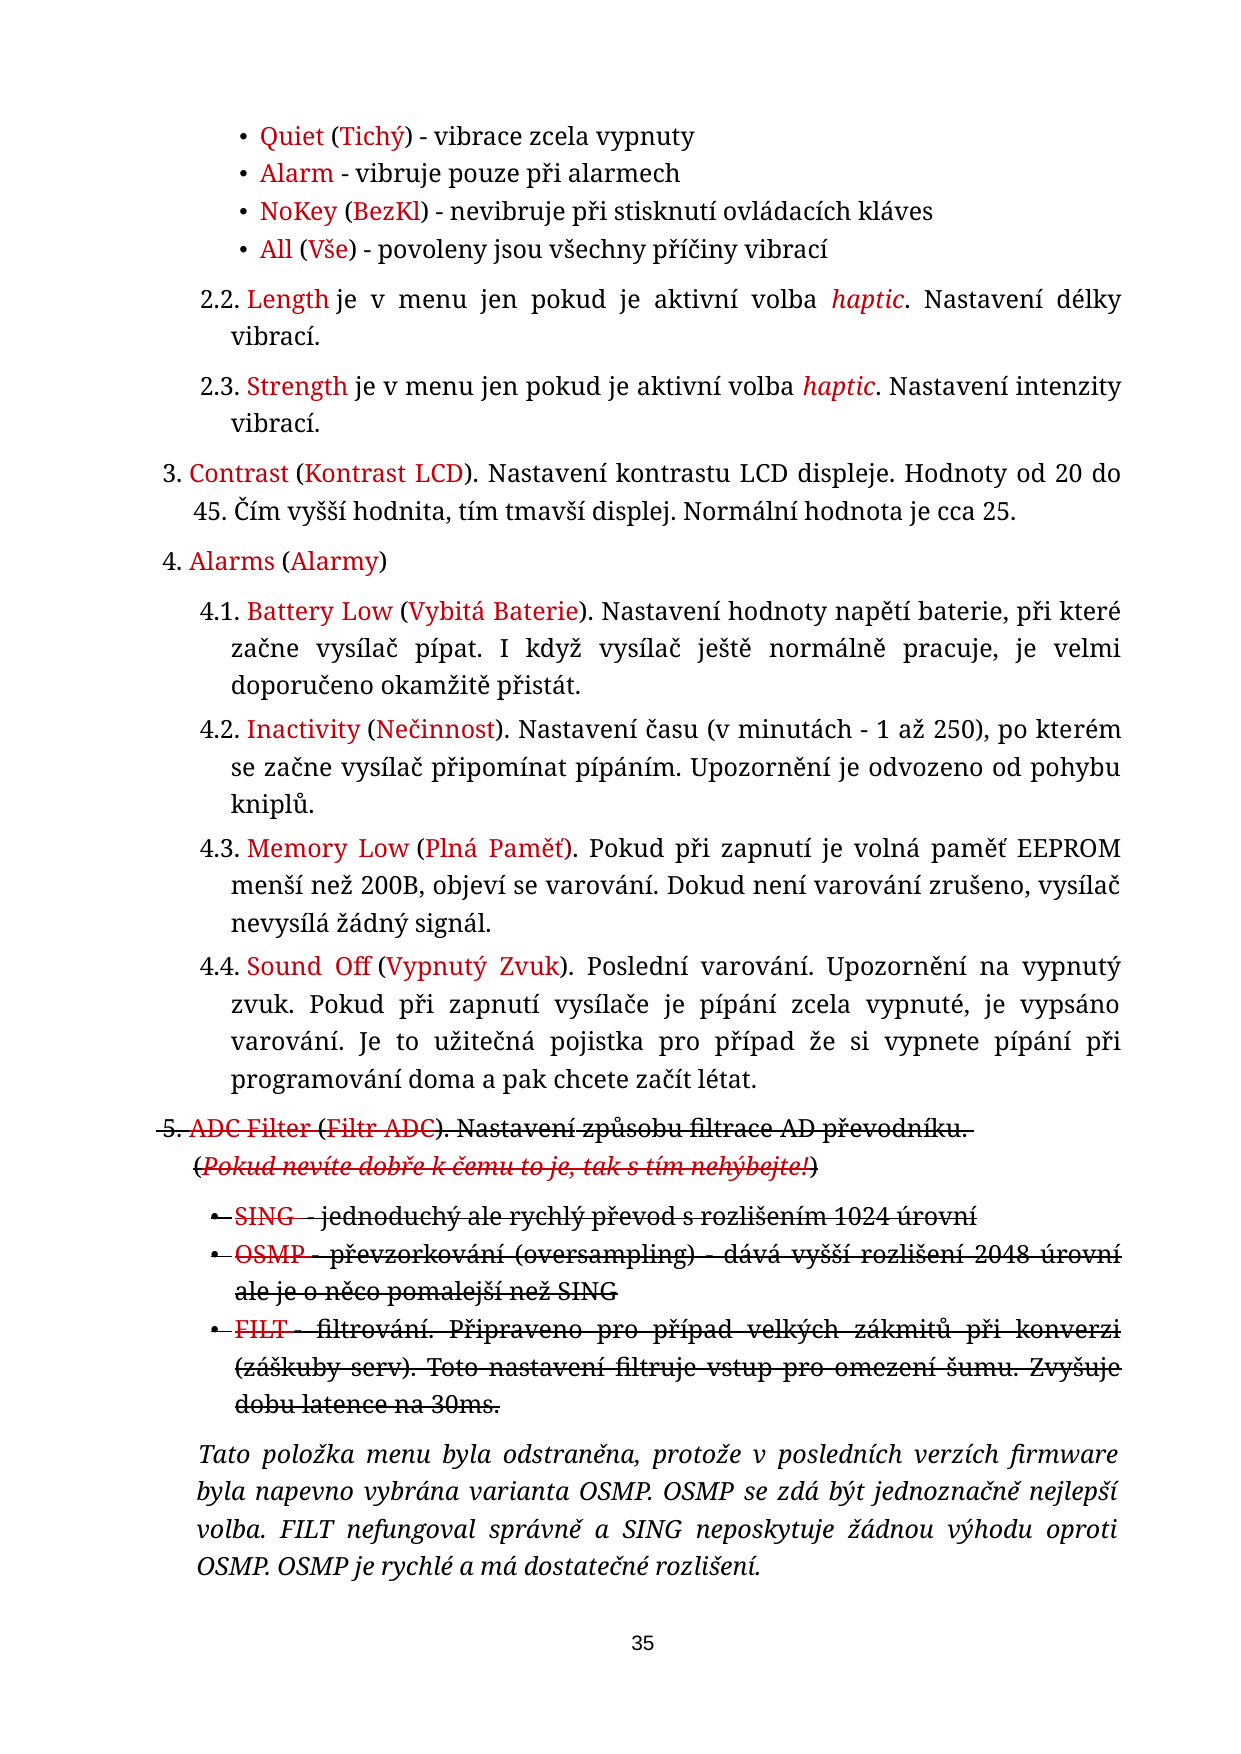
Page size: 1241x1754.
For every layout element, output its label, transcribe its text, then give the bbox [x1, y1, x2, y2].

list Quiet (Tichý) - vibrace zcela vypnuty [239, 118, 1122, 152]
list Sound Off (Vypnutý Zvuk). Poslední varování. Upozornění na vypnutý zvuk. Pokud při zapnutí vysílače je pípání zcela vypnuté, je vypsáno varování. Je to uži­tečná pojistka pro případ že si vypnete pípání při programování doma a pak chcete začít létat. [193, 949, 1122, 1095]
list Battery Low (Vybitá Baterie). Nastavení hodnoty napětí baterie, při které začne vysílač pípat. I když vysílač ještě normálně pracuje, je velmi doporučeno okamži­tě přistát. [193, 593, 1122, 702]
list Length je v menu jen pokud je aktivní volba haptic. Nastavení délky vibrací. [193, 281, 1122, 353]
list All (Vše) - povoleny jsou všechny příčiny vibrací [239, 232, 1122, 266]
list ADC Filter (Filtr ADC). Nastavení způsobu filtrace AD převodníku. (Pokud nevíte dobře k čemu to je, tak s tím nehýbejte!) [156, 1111, 1122, 1183]
list Contrast (Kontrast LCD). Nastavení kontrastu LCD displeje. Hodnoty od 20 do 45. Čím vyšší hodnita, tím tmavší displej. Normální hodnota je cca 25. [156, 456, 1122, 527]
text Tato položka menu byla odstraněna, protože v posledních verzích firmware byla napevno vybrána varianta OSMP. OSMP se zdá být jednoznačně nejlepší volba. FILT nefungoval správně a SING neposkytuje žádnou výhodu oproti OSMP. OSMP je rychlé a má dostatečné rozlišení. [196, 1436, 1122, 1583]
list SING - jednoduchý ale rychlý převod s rozlišením 1024 úrovní [210, 1198, 1122, 1232]
list FILT - filtrování. Připraveno pro případ velkých zákmitů při konverzi (záškuby serv). Toto nastavení filtruje vstup pro omezení šumu. Zvyšuje dobu latence na 30ms. [210, 1312, 1122, 1421]
list Strength je v menu jen pokud je aktivní volba haptic. Nastavení intenzity vibrací. [193, 369, 1122, 440]
list Inactivity (Nečinnost). Nastavení času (v minutách - 1 až 250), po kte­rém se za­čne vysílač připomínat pípáním. Upozornění je odvozeno od pohybu kniplů. [193, 712, 1122, 821]
list NoKey (BezKl) - nevibruje při stisknutí ovládacích kláves [239, 193, 1122, 228]
list Alarm - vibruje pouze při alarmech [239, 156, 1122, 189]
list Alarms (Alarmy) [156, 543, 1122, 577]
list OSMP - převzorkování (oversampling) - dává vyšší rozlišení 2048 úrovní ale je o něco pomalejší než SING [210, 1236, 1122, 1308]
list Memory Low (Plná Paměť). Pokud při zapnutí je volná paměť EEPROM menší než 200B, objeví se varování. Dokud není varování zrušeno, vysílač nevysílá žádný signál. [193, 830, 1122, 939]
